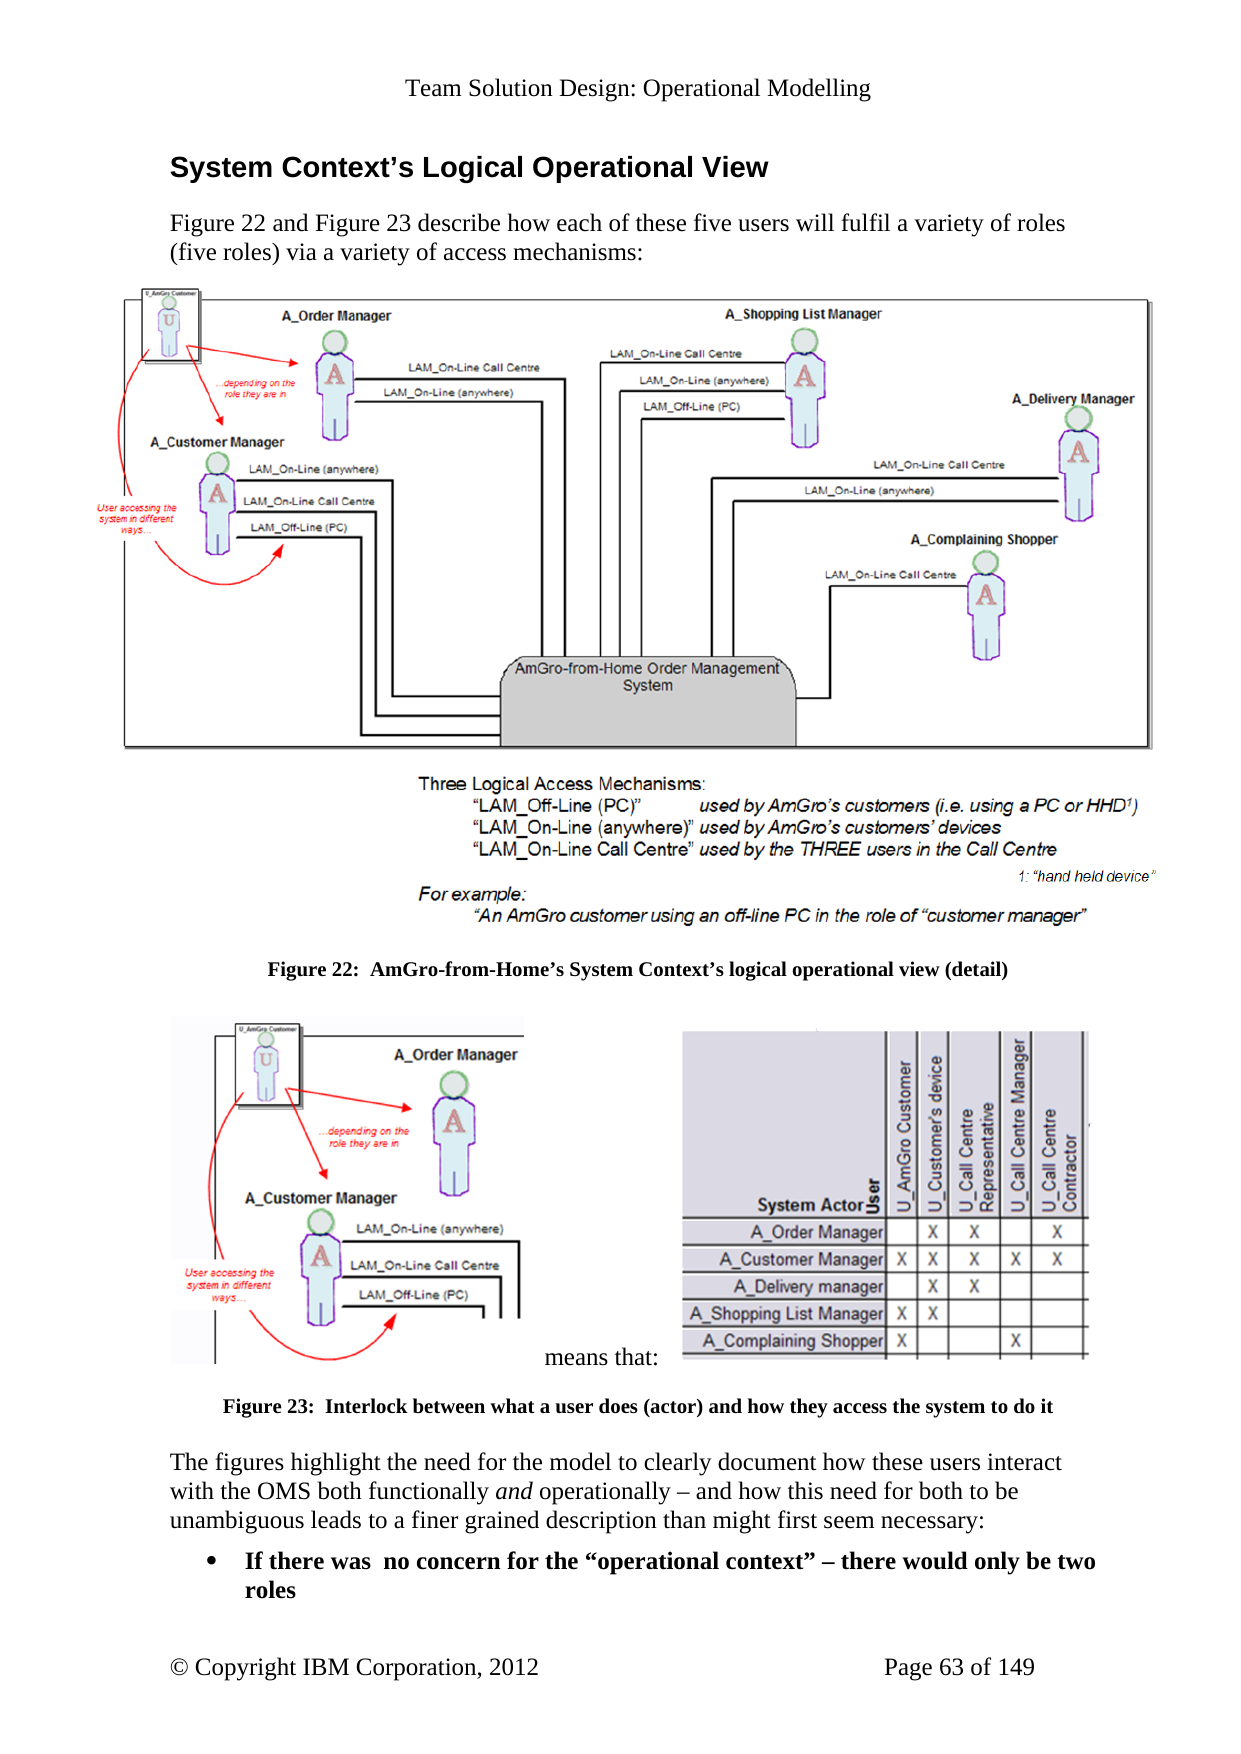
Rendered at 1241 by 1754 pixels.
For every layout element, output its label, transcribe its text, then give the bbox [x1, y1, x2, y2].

text Figure 23: Interlock between what a user does (actor) and how they access the system to do it [169, 1394, 1107, 1418]
picture [679, 1028, 1092, 1364]
list If there was no concern for the “operational context” – there would only be two roles [207, 1546, 1107, 1603]
text means that: [169, 1010, 1107, 1370]
text The figures highlight the need for the model to clearly document how these users interact with the OMS both functionally and operationally – and how this need for both to be unambiguous leads to a finer grained description than might first seem necessary: [169, 1447, 1107, 1533]
text Figure 22 and Figure 23 describe how each of these five users will fulfil a variety of roles (five roles) via a variety of access mechanisms: [169, 208, 1107, 266]
picture [96, 280, 1156, 932]
subtitle System Context’s Logical Operational View [169, 150, 1107, 183]
picture [171, 1011, 524, 1364]
text Figure 22: AmGro-from-Home’s System Context’s logical operational view (detail) [169, 957, 1107, 981]
